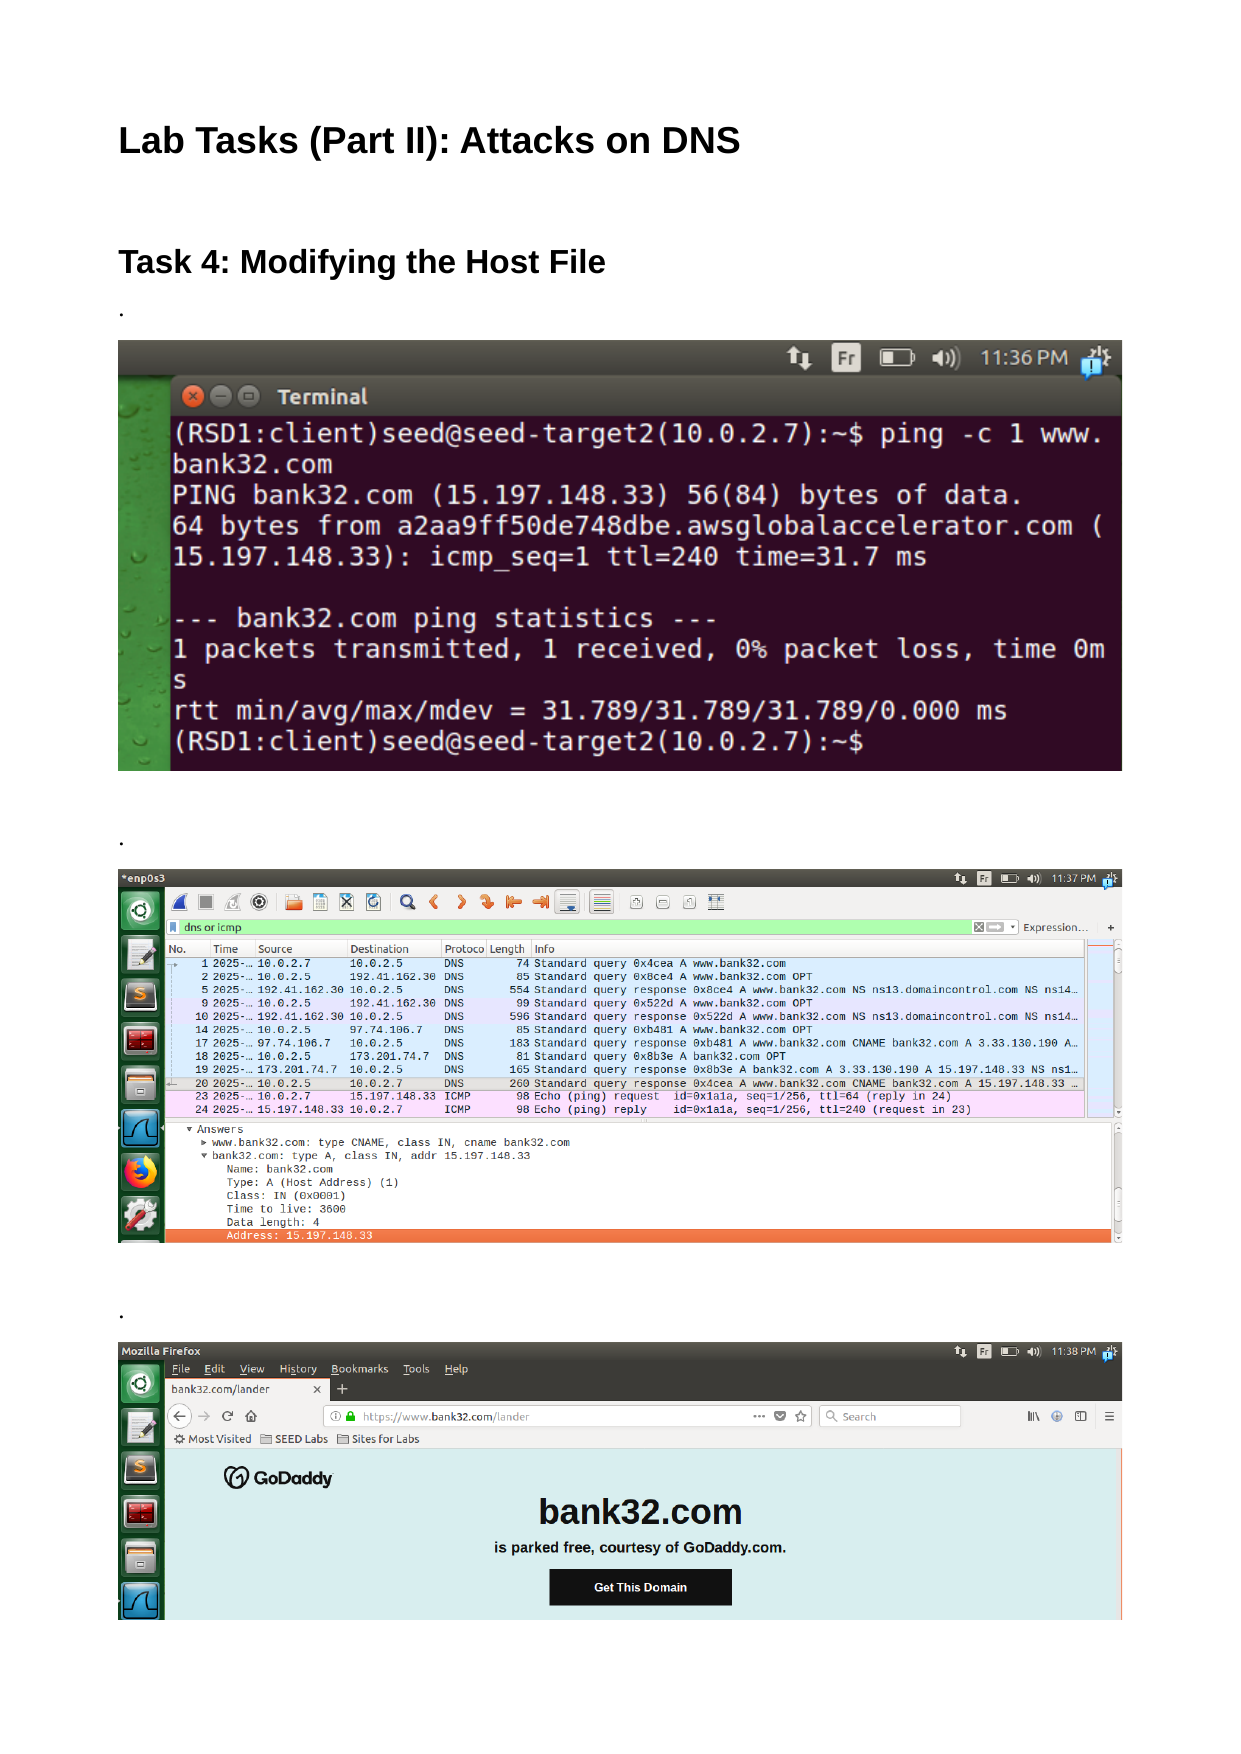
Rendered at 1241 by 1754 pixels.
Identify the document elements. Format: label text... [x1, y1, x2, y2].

text . [118, 822, 1122, 851]
text . [118, 1295, 1122, 1323]
subtitle Lab Tasks (Part II): Attacks on DNS [118, 118, 1122, 161]
picture [118, 340, 1123, 771]
text . [118, 293, 1122, 322]
picture [118, 1342, 1123, 1620]
picture [118, 869, 1123, 1243]
subtitle Task 4: Modifying the Host File [118, 242, 1122, 281]
